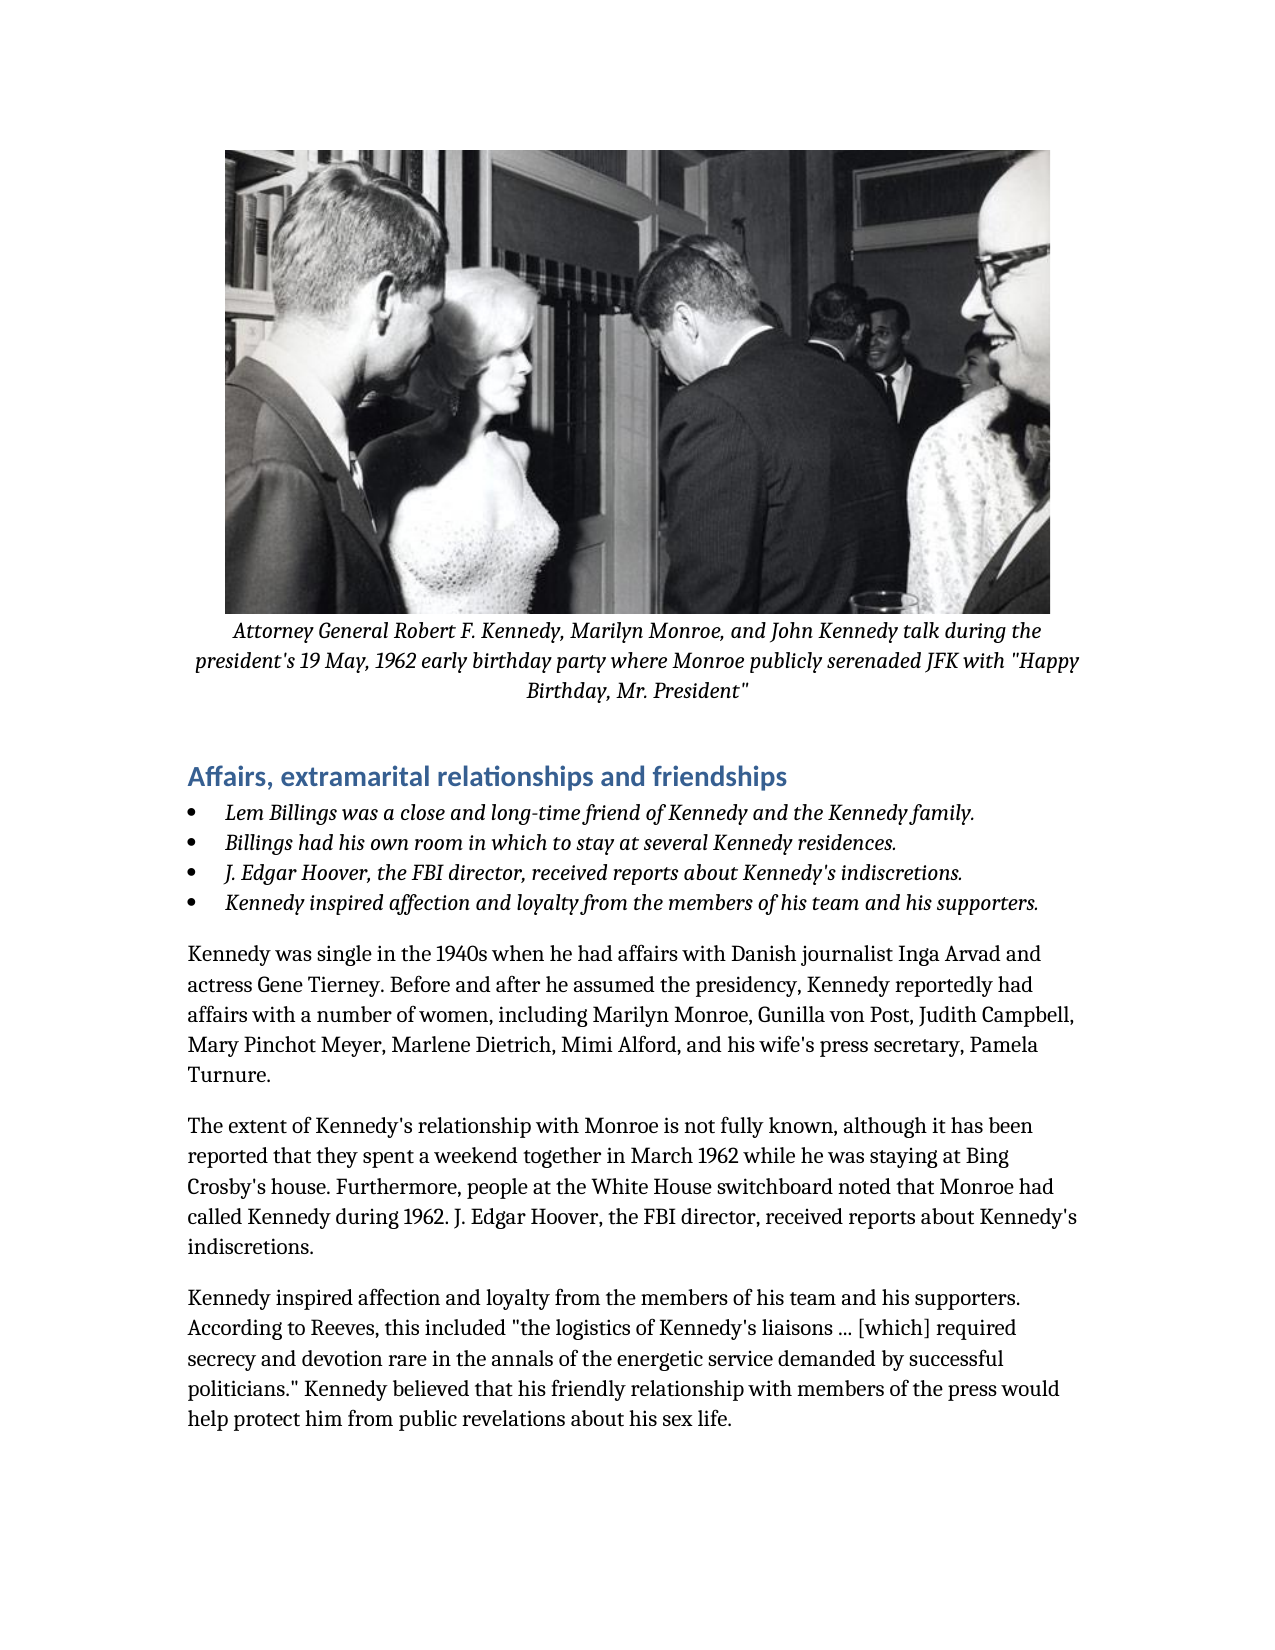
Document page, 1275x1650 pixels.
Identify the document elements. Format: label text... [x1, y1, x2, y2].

subtitle Affairs, extramarital relationships and friendships [187, 758, 1087, 794]
list J. Edgar Hoover, the FBI director, received reports about Kennedy's indiscretions. [187, 860, 1087, 886]
list Lem Billings was a close and long-time friend of Kennedy and the Kennedy family. [187, 799, 1087, 826]
picture [225, 150, 1050, 614]
text Kennedy inspired affection and loyalty from the members of his team and his supporters. According to Reeves, this included "the logistics of Kennedy's liaisons ... [which] required secrecy and devotion rare in the annals of the energetic service demanded by successful politicians." Kennedy believed that his friendly relationship with members of the press would help protect him from public revelations about his sex life. [187, 1285, 1087, 1432]
list Kennedy inspired affection and loyalty from the members of his team and his supporters. [187, 890, 1087, 916]
list Billings had his own room in which to stay at several Kennedy residences. [187, 830, 1087, 856]
text Kennedy was single in the 1940s when he had affairs with Danish journalist Inga Arvad and actress Gene Tierney. Before and after he assumed the presidency, Kennedy reportedly had affairs with a number of women, including Marilyn Monroe, Gunilla von Post, Judith Campbell, Mary Pinchot Meyer, Marlene Dietrich, Mimi Alford, and his wife's press secretary, Pamela Turnure. [187, 941, 1087, 1088]
text Attorney General Robert F. Kennedy, Marilyn Monroe, and John Kennedy talk during the president's 19 May, 1962 early birthday party where Monroe publicly serenaded JFK with "Happy Birthday, Mr. President" [187, 150, 1087, 705]
text The extent of Kennedy's relationship with Monroe is not fully known, although it has been reported that they spent a weekend together in March 1962 while he was staying at Bing Crosby's house. Furthermore, people at the White House switchboard noted that Monroe had called Kennedy during 1962. J. Edgar Hoover, the FBI director, received reports about Kennedy's indiscretions. [187, 1113, 1087, 1260]
